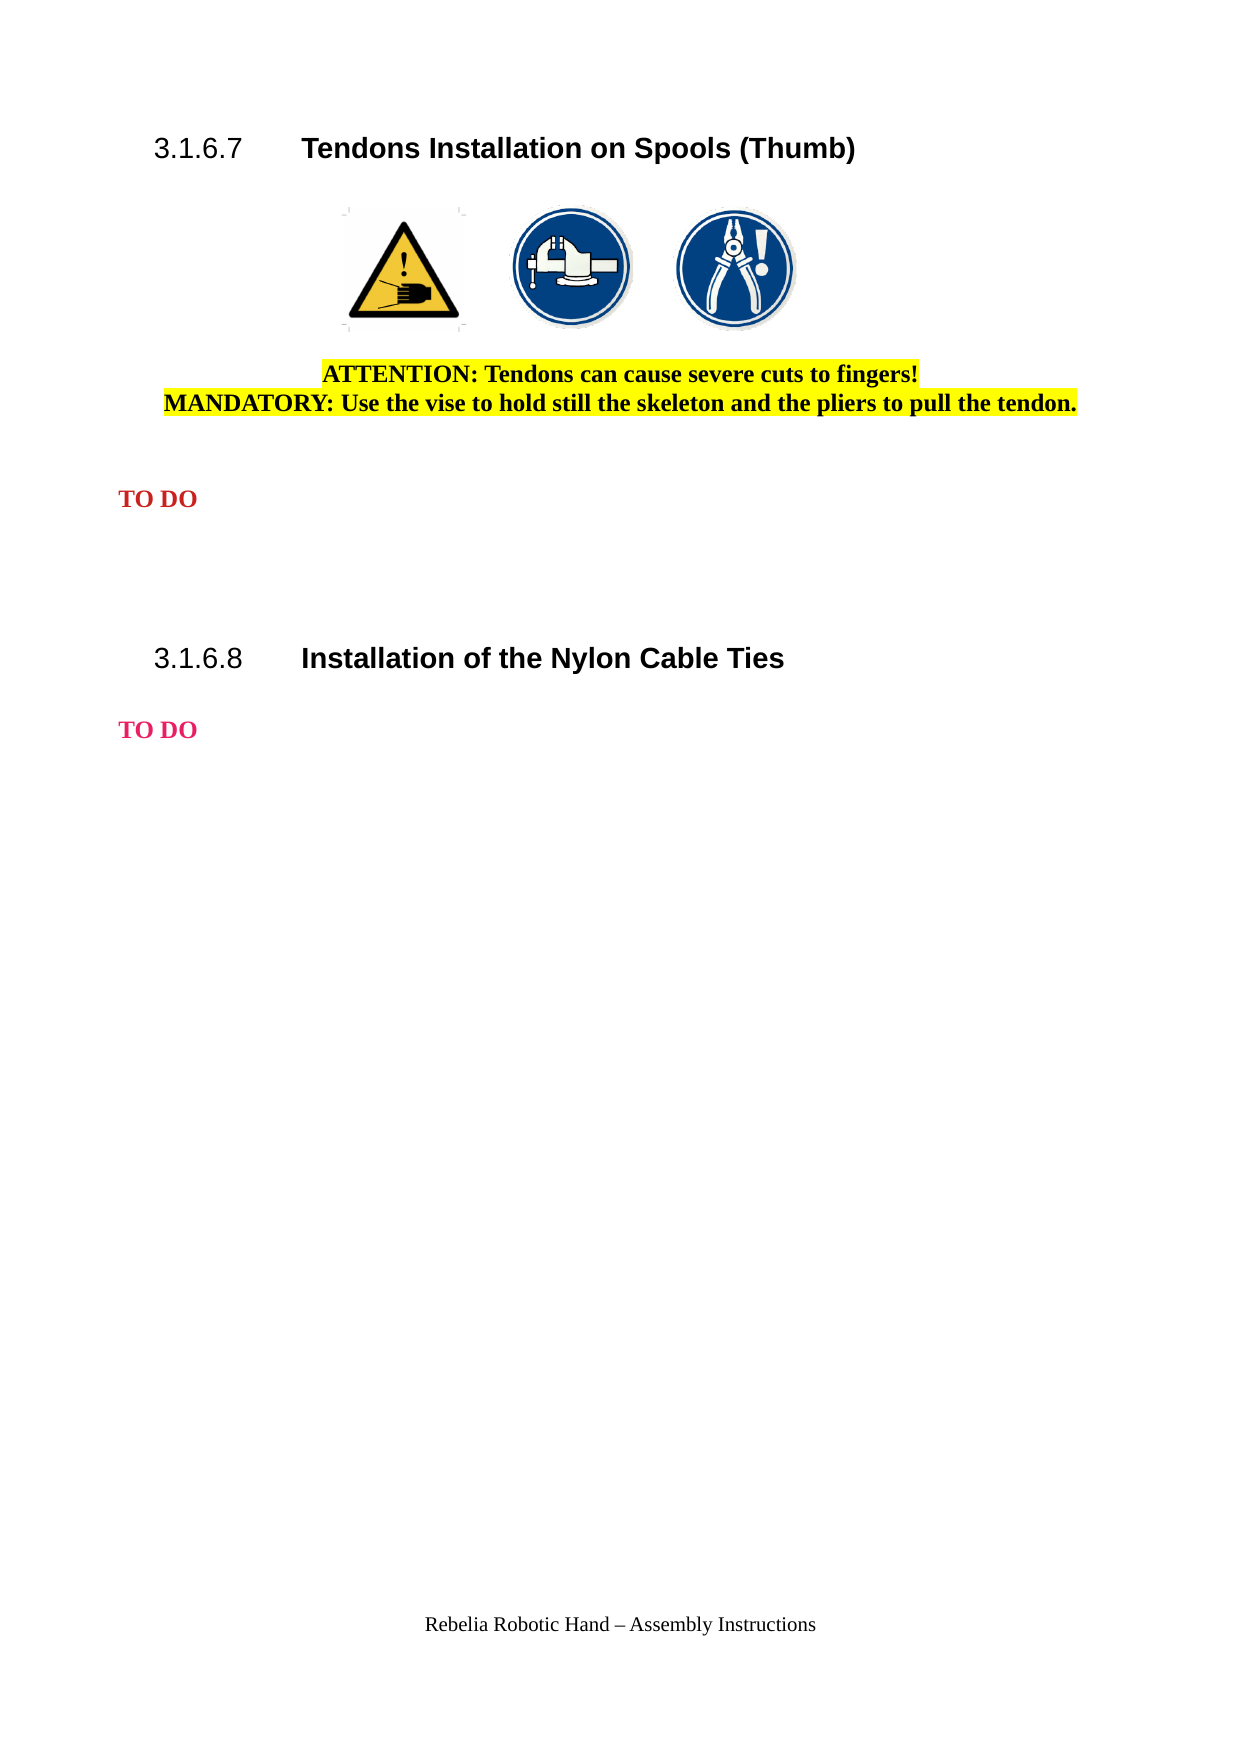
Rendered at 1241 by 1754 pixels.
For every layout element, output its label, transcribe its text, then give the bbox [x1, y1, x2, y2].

subtitle Tendons Installation on Spools (Thumb) [153, 131, 1123, 164]
picture [672, 206, 797, 331]
picture [508, 204, 634, 329]
subtitle Installation of the Nylon Cable Ties [153, 641, 1123, 674]
text ATTENTION: Tendons can cause severe cuts to fingers! [118, 359, 1123, 388]
text MANDATORY: Use the vise to hold still the skeleton and the pliers to pull the tendon. [118, 388, 1123, 416]
text TO DO [118, 484, 1123, 513]
picture [341, 207, 467, 332]
text TO DO [118, 716, 1123, 744]
